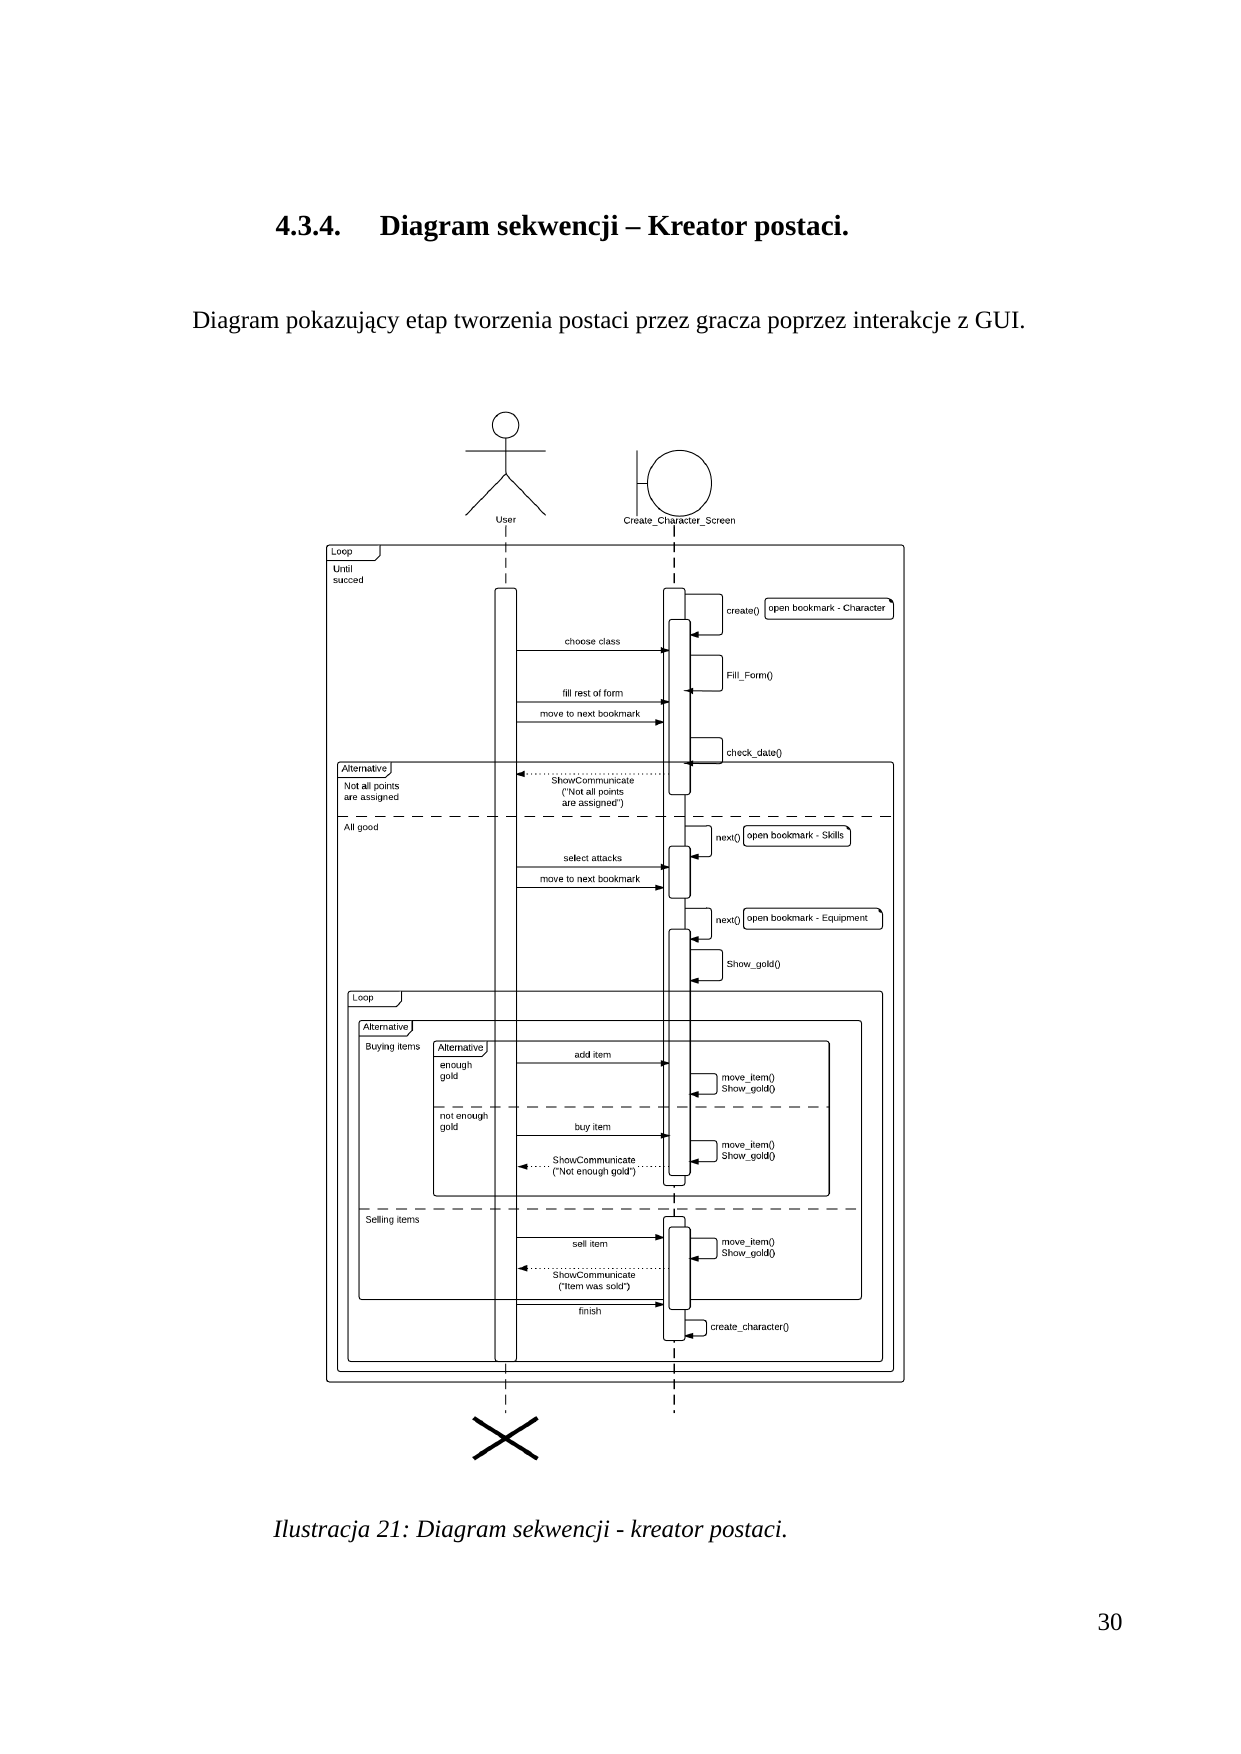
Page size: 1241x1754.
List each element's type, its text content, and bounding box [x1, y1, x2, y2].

picture [273, 369, 968, 1514]
list Diagram sekwencji – Kreator postaci. [268, 208, 1122, 241]
text Diagram pokazujący etap tworzenia postaci przez gracza poprzez interakcje z GUI. [118, 305, 1122, 334]
text Ilustracja 21: Diagram sekwencji - kreator postaci. [273, 1514, 967, 1542]
